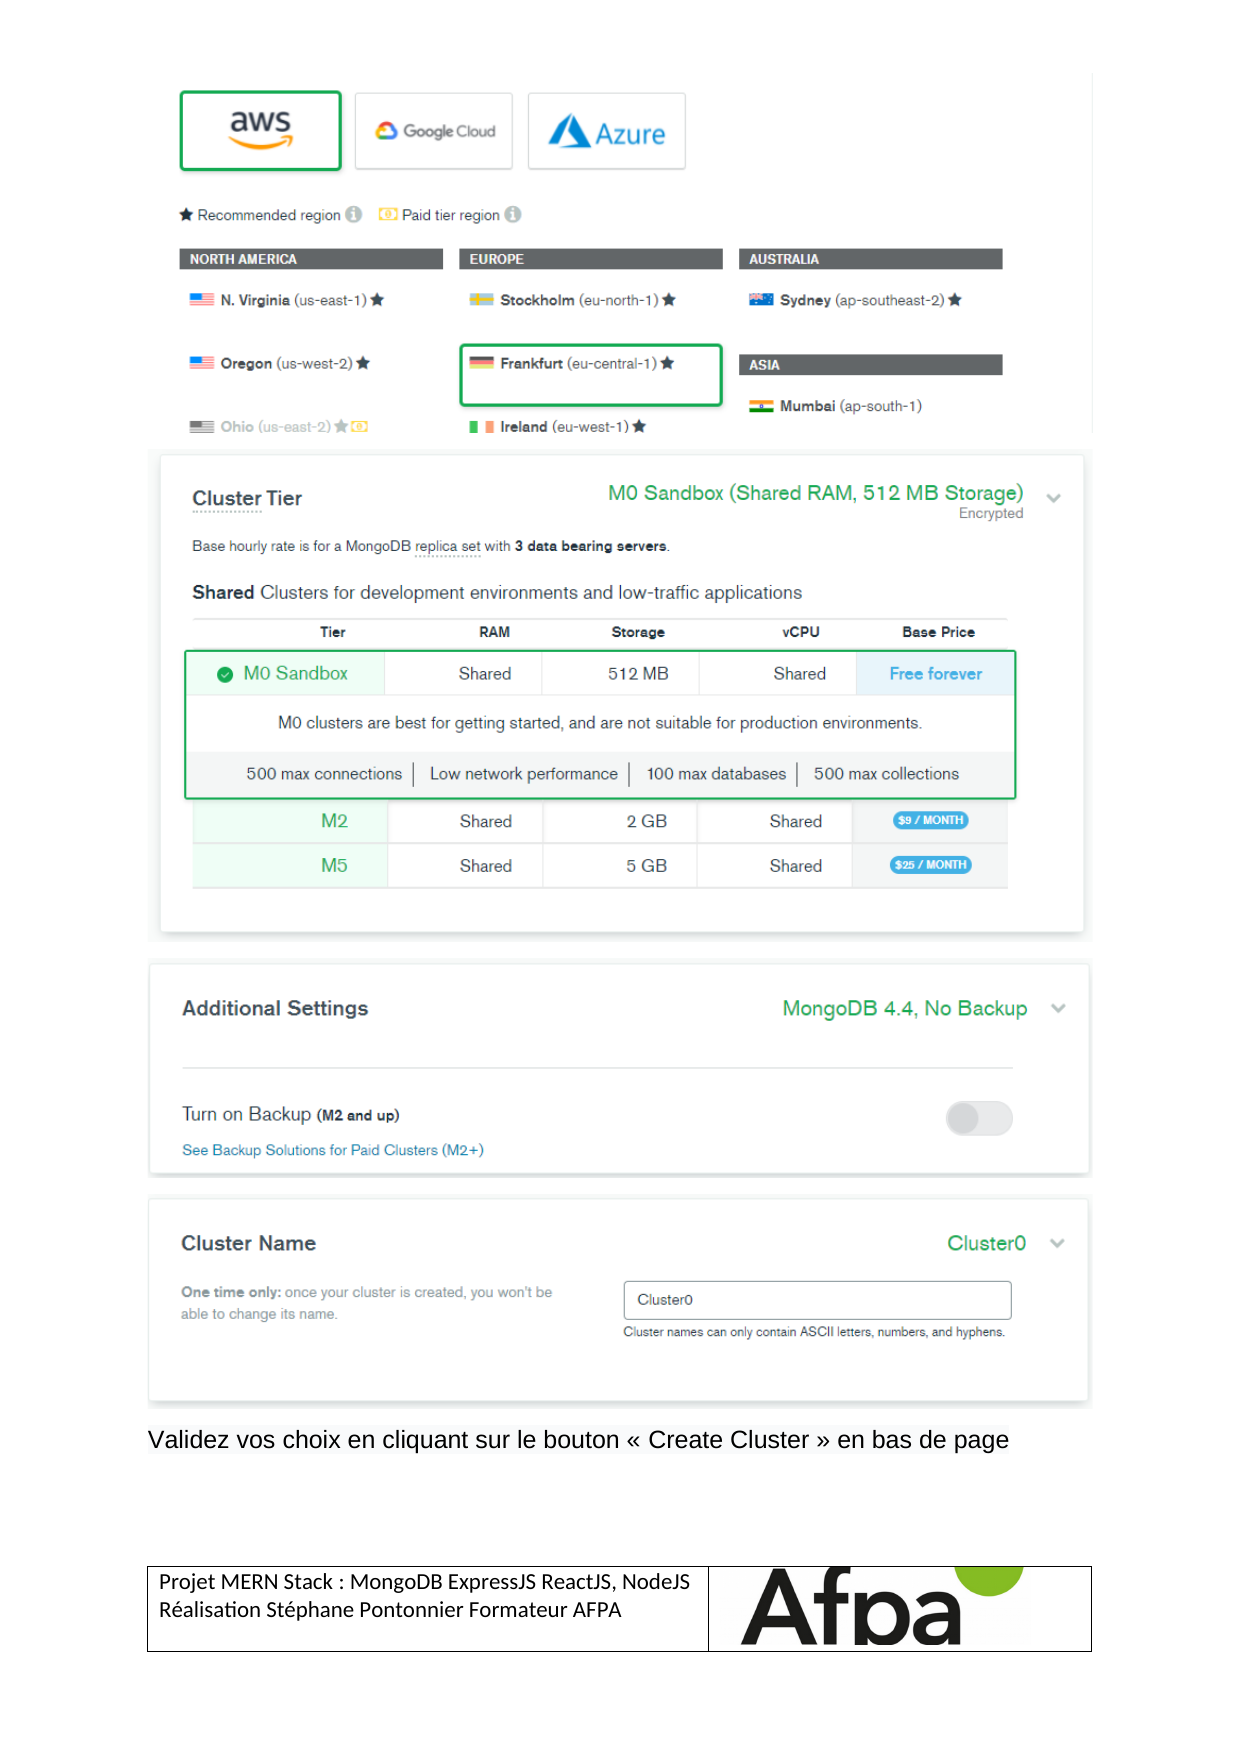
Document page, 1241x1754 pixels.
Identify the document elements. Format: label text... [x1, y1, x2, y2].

text Validez vos choix en cliquant sur le bouton « Create Cluster » en bas de page [148, 1425, 1093, 1454]
